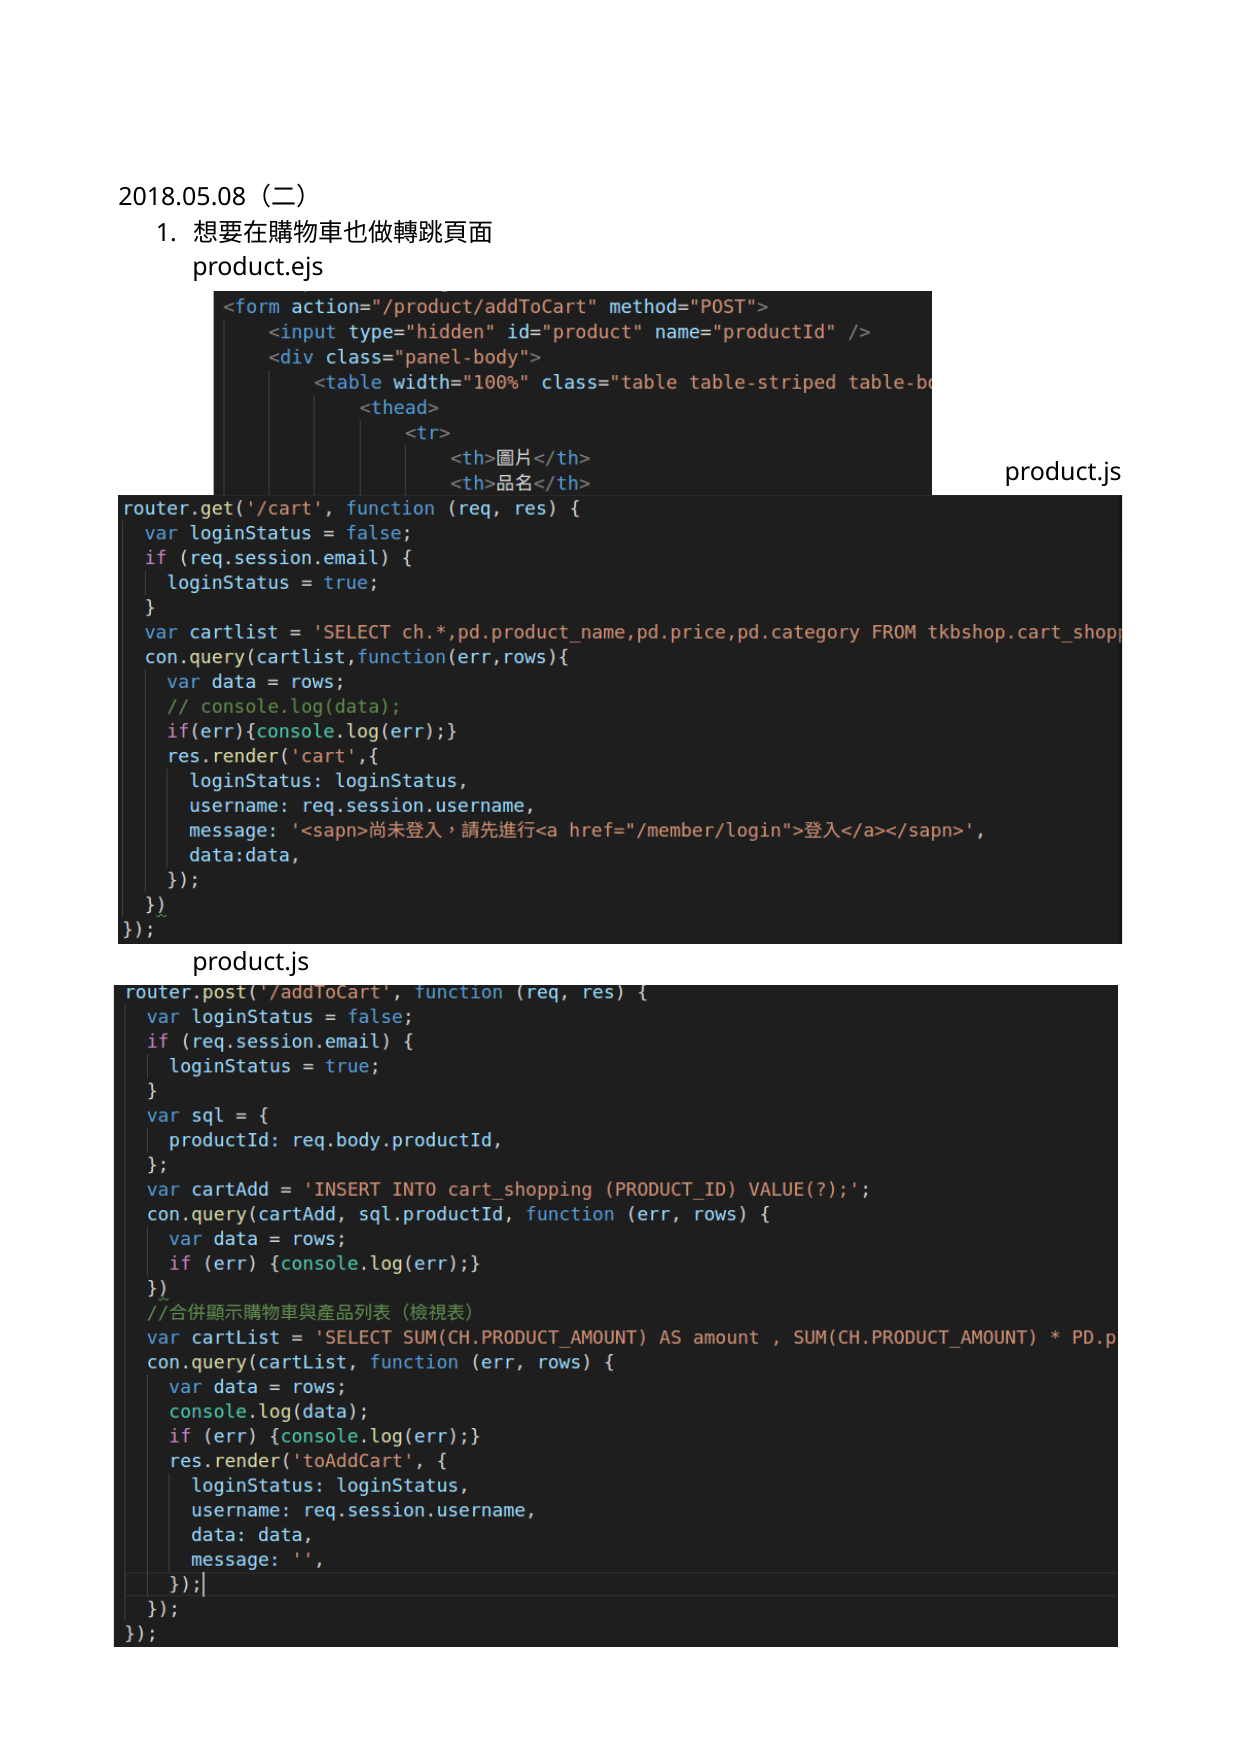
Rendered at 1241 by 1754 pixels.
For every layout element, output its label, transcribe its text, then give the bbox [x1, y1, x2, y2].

text product.js [932, 453, 1122, 487]
text product.ejs [118, 249, 1122, 283]
picture [113, 985, 1118, 1647]
picture [118, 291, 1123, 944]
text [118, 487, 213, 495]
text [118, 453, 213, 487]
text 2018.05.08（二） [118, 176, 1122, 213]
text [932, 487, 1122, 495]
list 想要在購物車也做轉跳頁面 [156, 213, 1122, 249]
text product.js [118, 944, 1122, 977]
